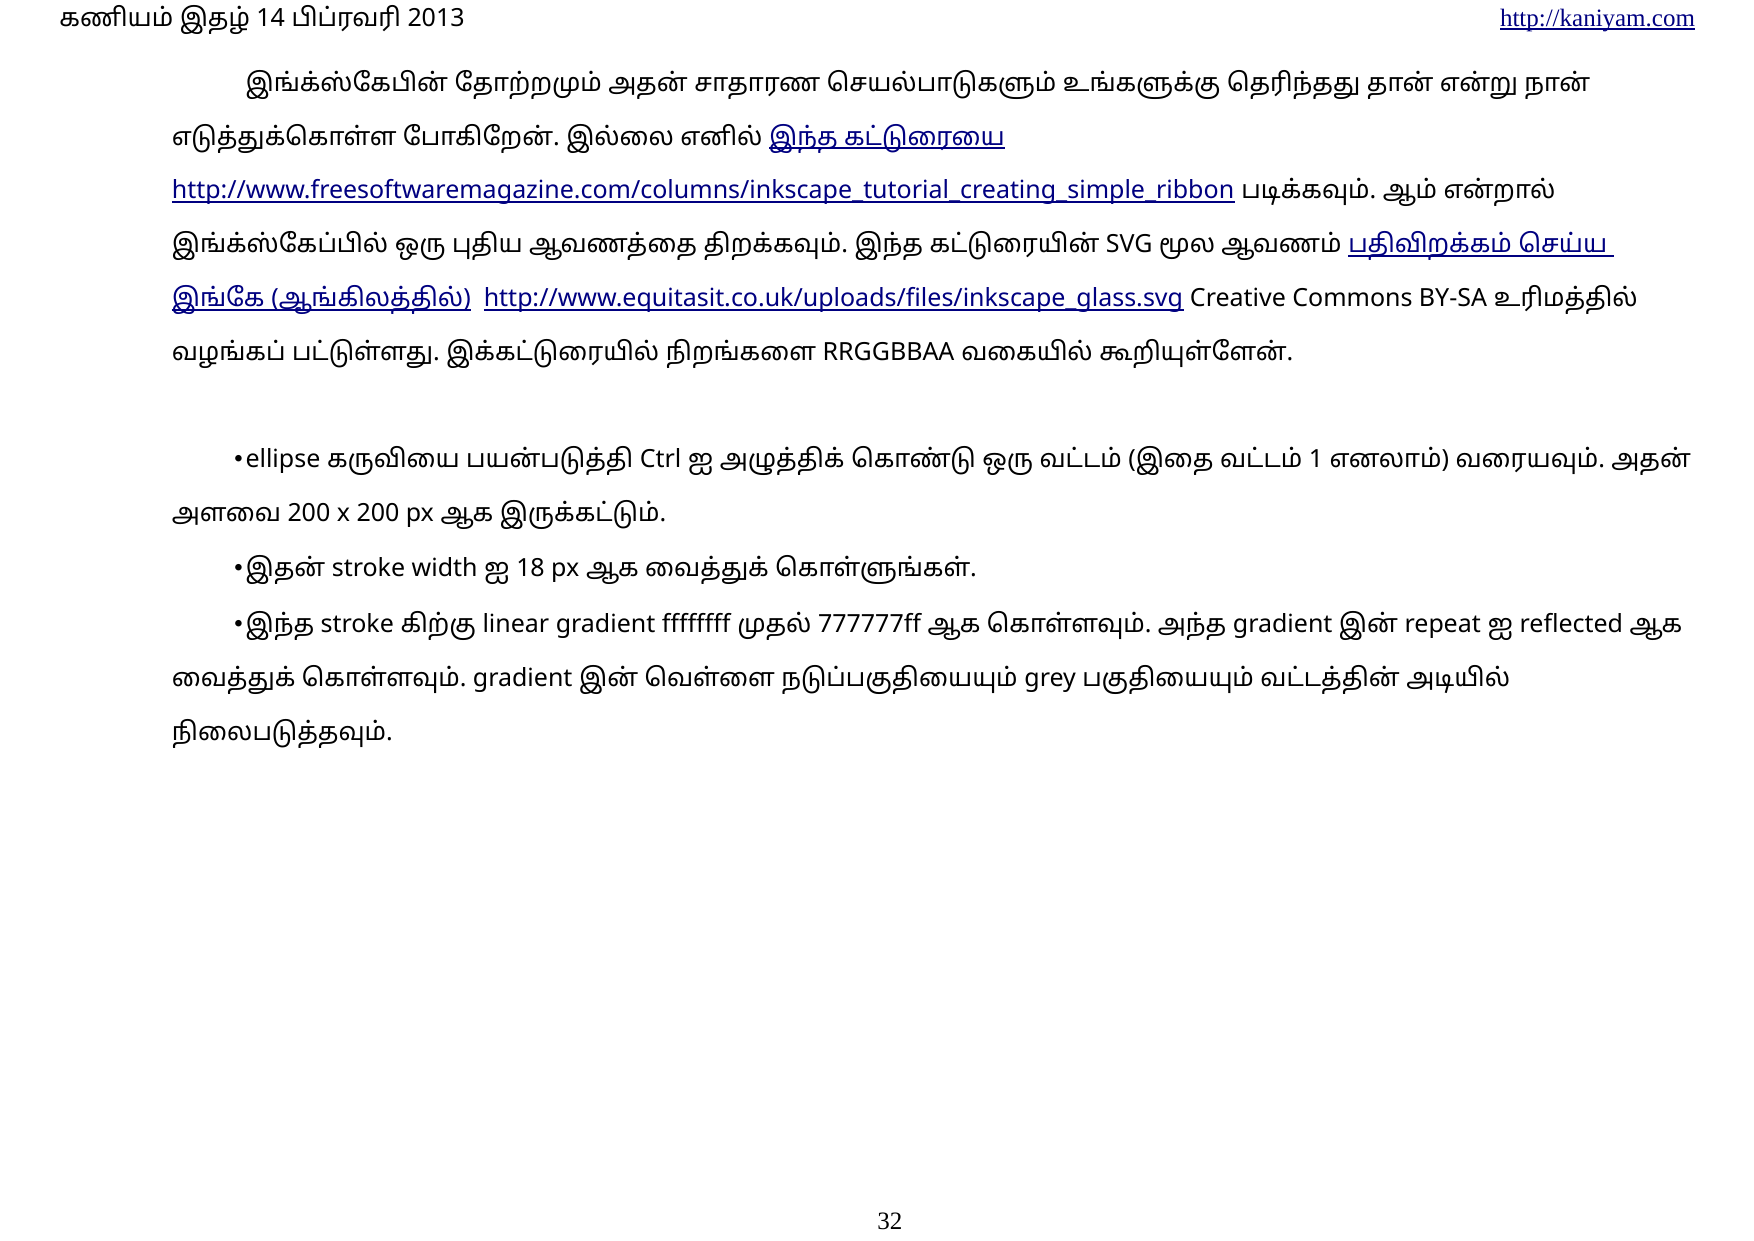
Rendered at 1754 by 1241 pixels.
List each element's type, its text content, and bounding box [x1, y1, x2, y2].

list இதன் stroke width ஐ 18 px ஆக வைத்துக் கொள்ளுங்கள். [172, 550, 1695, 587]
list ellipse கருவியை பயன்படுத்தி Ctrl ஐ அழுத்திக் கொண்டு ஒரு வட்டம் (இதை வட்டம் 1 எனலாம்) வரையவும். அதன் அளவை 200 x 200 px ஆக இருக்கட்டும். [172, 441, 1695, 531]
text இங்க்ஸ்கேபின் தோற்றமும் அதன் சாதாரண செயல்பாடுகளும் உங்களுக்கு தெரிந்தது தான் என்று நான் எடுத்துக்கொள்ள போகிறேன். இல்லை எனில் இந்த கட்டுரையை http://www.freesoftwaremagazine.com/columns/inkscape_tutorial_creating_simple_ribbon படிக்கவும். ஆம் என்றால் இங்க்ஸ்கேப்பில் ஒரு புதிய ஆவணத்தை திறக்கவும். இந்த கட்டுரையின் SVG மூல ஆவணம் பதிவிறக்கம் செய்ய இங்கே (ஆங்கிலத்தில்) http://www.equitasit.co.uk/uploads/files/inkscape_glass.svg Creative Commons BY-SA உரிமத்தில் வழங்கப் பட்டுள்ளது. இக்கட்டுரையில் நிறங்களை RRGGBBAA வகையில் கூறியுள்ளேன். [172, 64, 1695, 371]
list இந்த stroke கிற்கு linear gradient ffffffff முதல் 777777ff ஆக கொள்ளவும். அந்த gradient இன் repeat ஐ reflected ஆக வைத்துக் கொள்ளவும். gradient இன் வெள்ளை நடுப்பகுதியையும் grey பகுதியையும் வட்டத்தின் அடியில் நிலைபடுத்தவும். [172, 605, 1695, 750]
